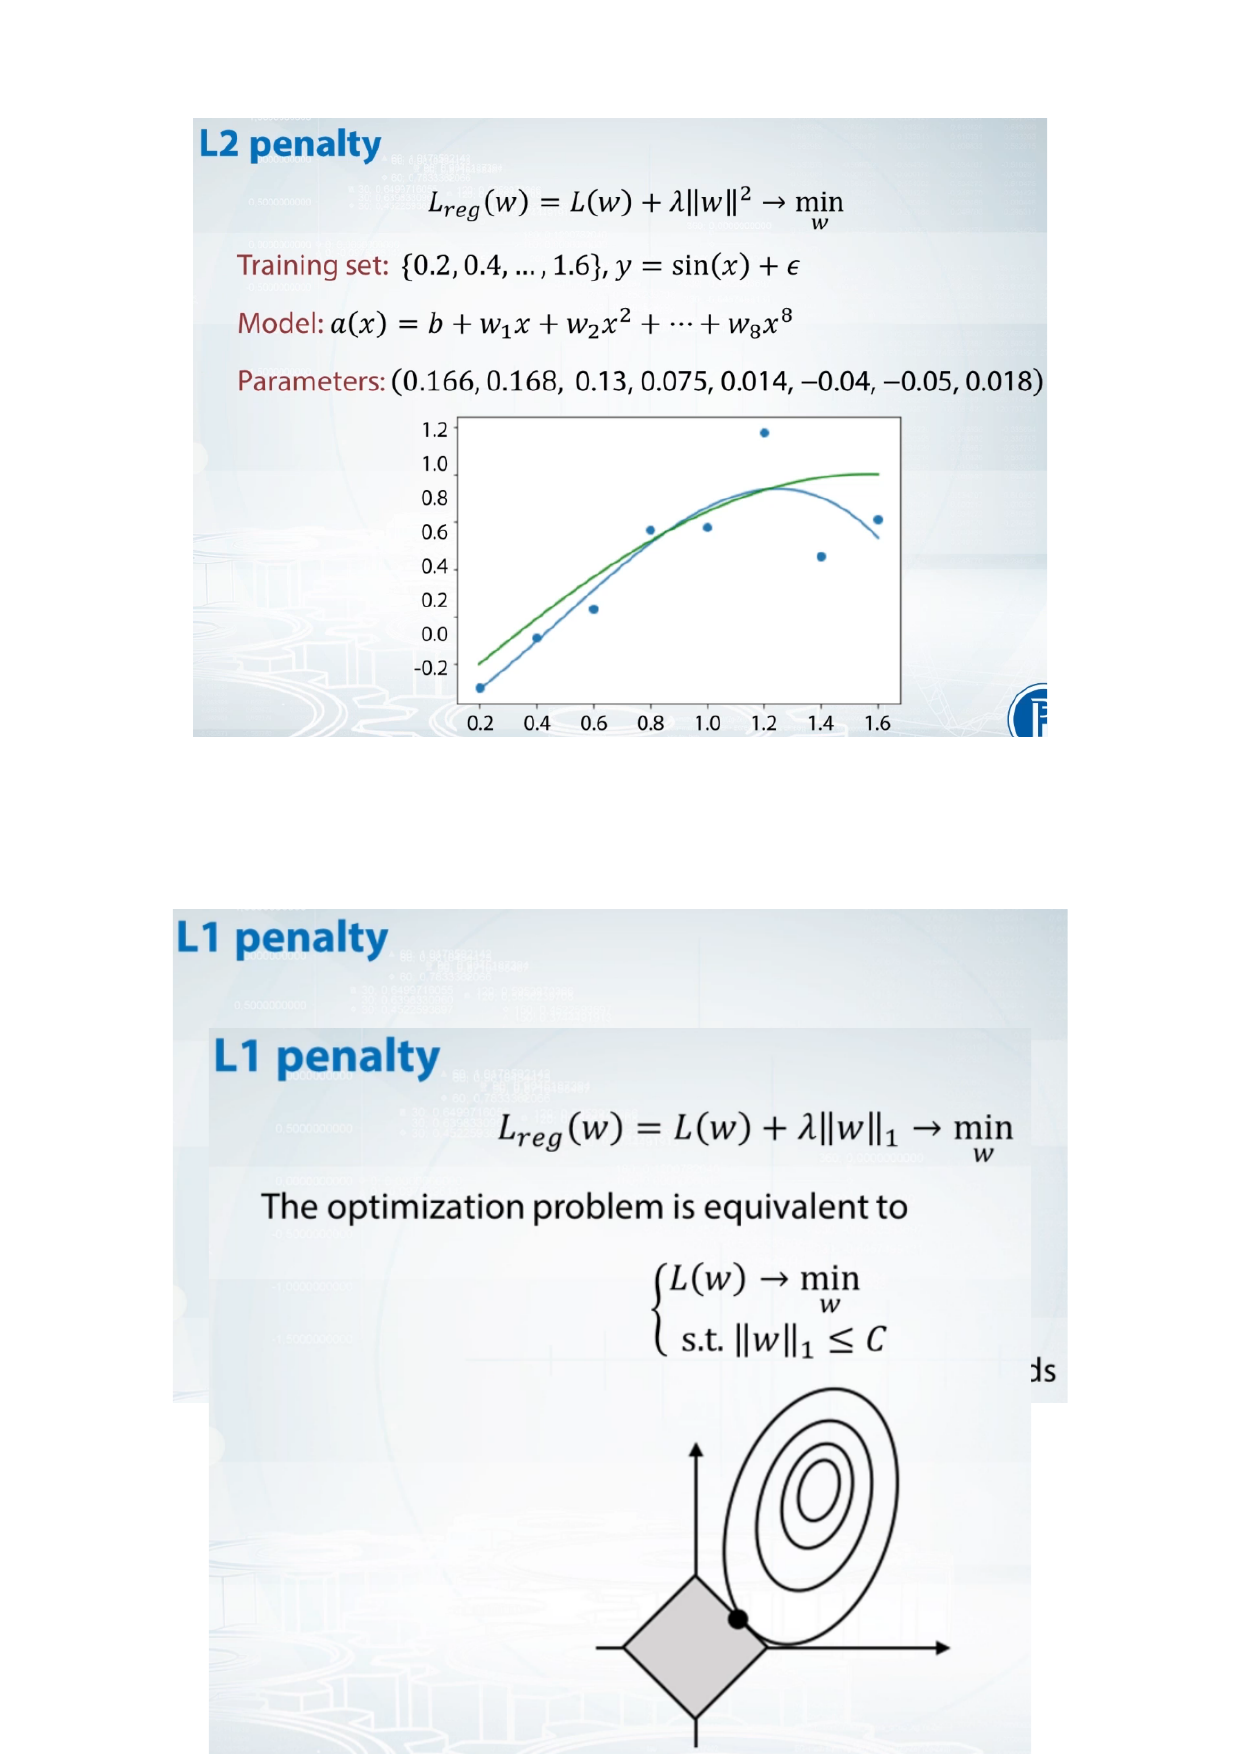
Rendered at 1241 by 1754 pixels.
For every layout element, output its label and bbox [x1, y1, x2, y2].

picture [172, 909, 1068, 1754]
picture [193, 118, 1048, 737]
